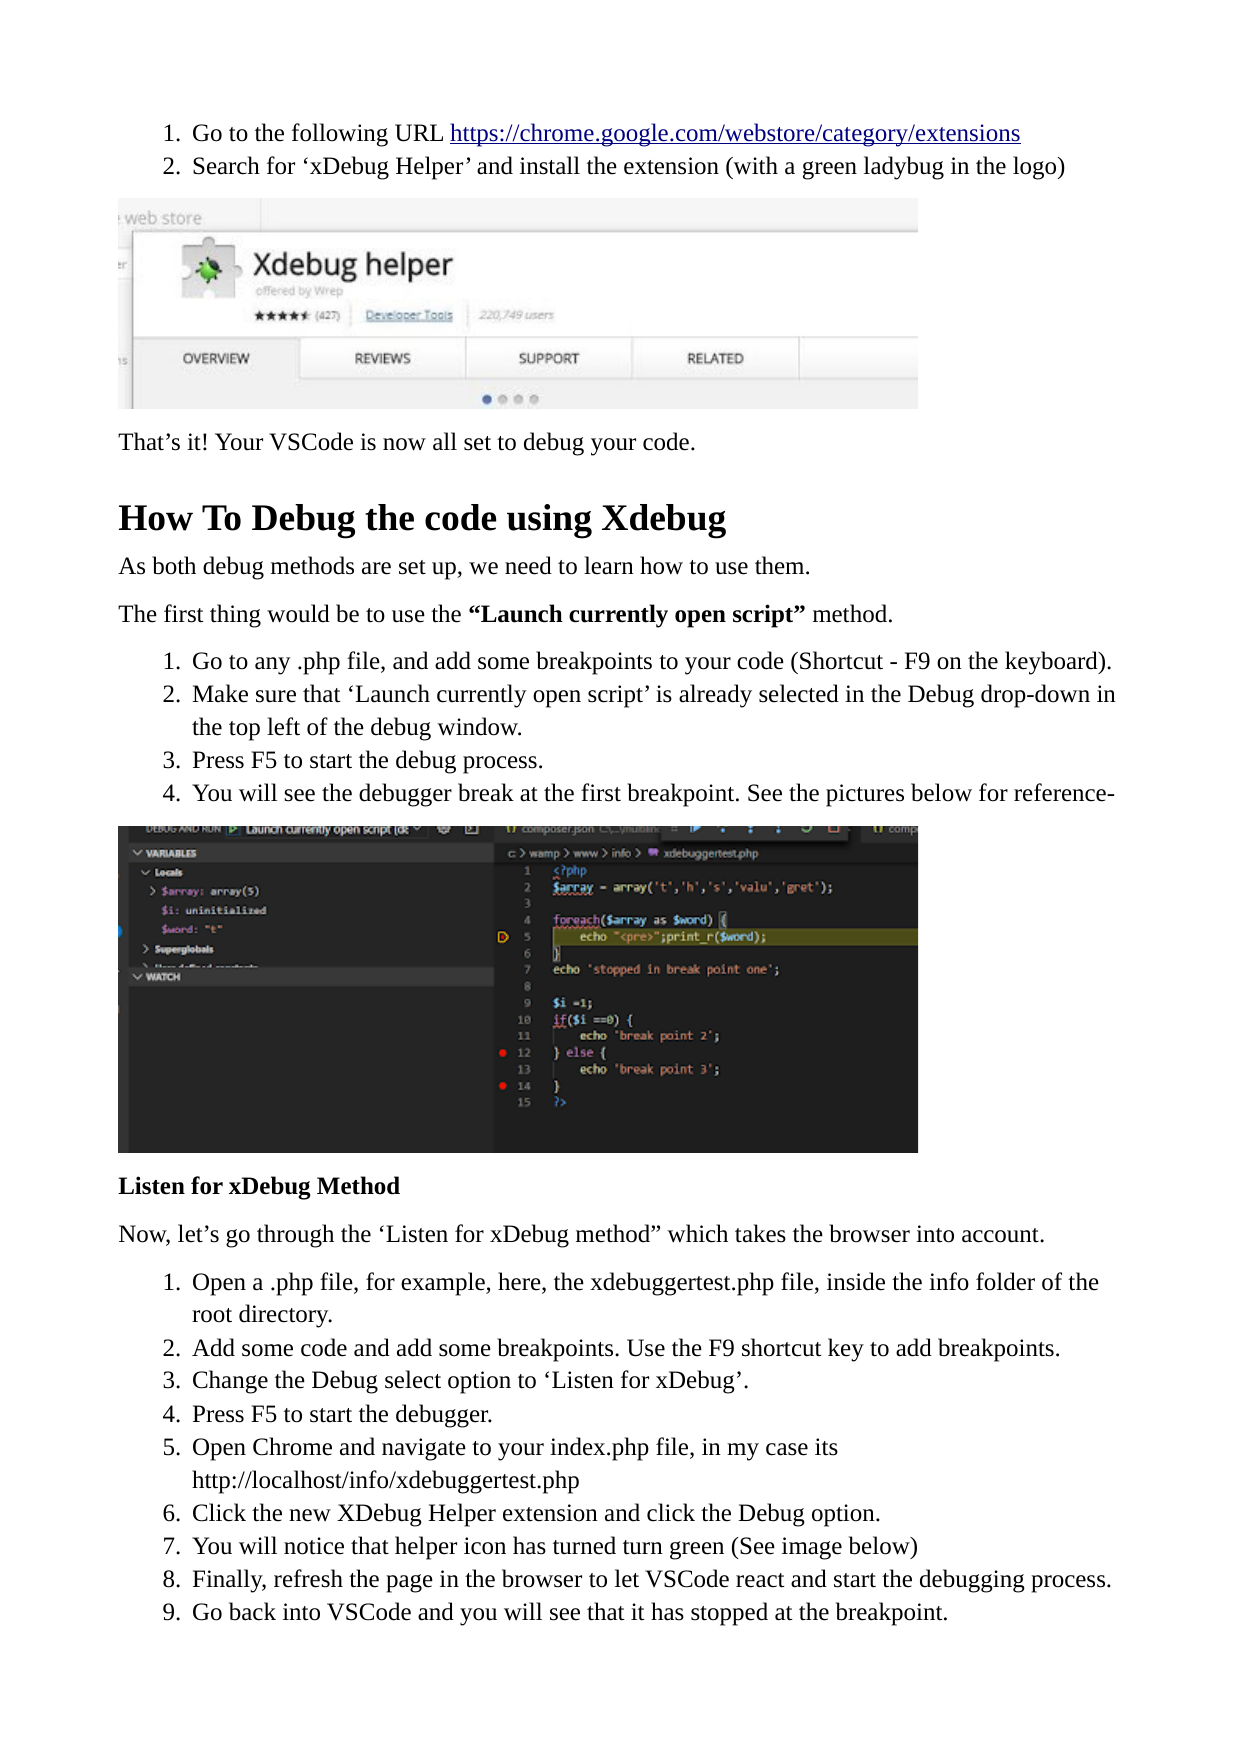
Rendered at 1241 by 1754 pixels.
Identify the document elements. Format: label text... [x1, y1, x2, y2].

picture [118, 198, 919, 409]
text Now, let’s go through the ‘Listen for xDebug method” which takes the browser into account. [118, 1219, 1122, 1248]
text That’s it! Your VSCode is now all set to debug your code. [118, 427, 1122, 456]
subtitle How To Debug the code using Xdebug [118, 495, 1122, 538]
list You will notice that helper icon has turned turn green (See image below) [162, 1531, 1122, 1559]
list Finally, refresh the page in the browser to let VSCode react and start the debugging process. [162, 1564, 1122, 1592]
list You will see the debugger break at the first breakpoint. See the pictures below for reference- [162, 778, 1122, 807]
list Go to any .php file, and add some breakpoints to your code (Shortcut - F9 on the keyboard). [162, 646, 1122, 675]
picture [118, 826, 919, 1153]
list Press F5 to start the debugger. [162, 1399, 1122, 1427]
list Open a .php file, for example, here, the xdebuggertest.php file, inside the info folder of the root directory. [162, 1267, 1122, 1328]
text As both debug methods are set up, we need to learn how to use them. [118, 551, 1122, 580]
list Go back into VSCode and you will see that it has stopped at the breakpoint. [162, 1597, 1122, 1626]
list Go to the following URL https://chrome.google.com/webstore/category/extensions [162, 118, 1122, 147]
list Change the Debug select option to ‘Listen for xDebug’. [162, 1366, 1122, 1394]
list Press F5 to start the debug process. [162, 745, 1122, 774]
list Make sure that ‘Launch currently open script’ is already selected in the Debug drop-down in the top left of the debug window. [162, 679, 1122, 741]
list Search for ‘xDebug Helper’ and install the extension (with a green ladybug in the logo) [162, 151, 1122, 180]
list Open Chrome and navigate to your index.php file, in my case its http://localhost/info/xdebuggertest.php [162, 1432, 1122, 1493]
text Listen for xDebug Method [118, 1171, 1122, 1200]
list Add some code and add some breakpoints. Use the F9 shortcut key to add breakpoints. [162, 1333, 1122, 1361]
text The first thing would be to use the “Launch currently open script” method. [118, 599, 1122, 627]
list Click the new XDebug Helper extension and click the Debug option. [162, 1498, 1122, 1526]
